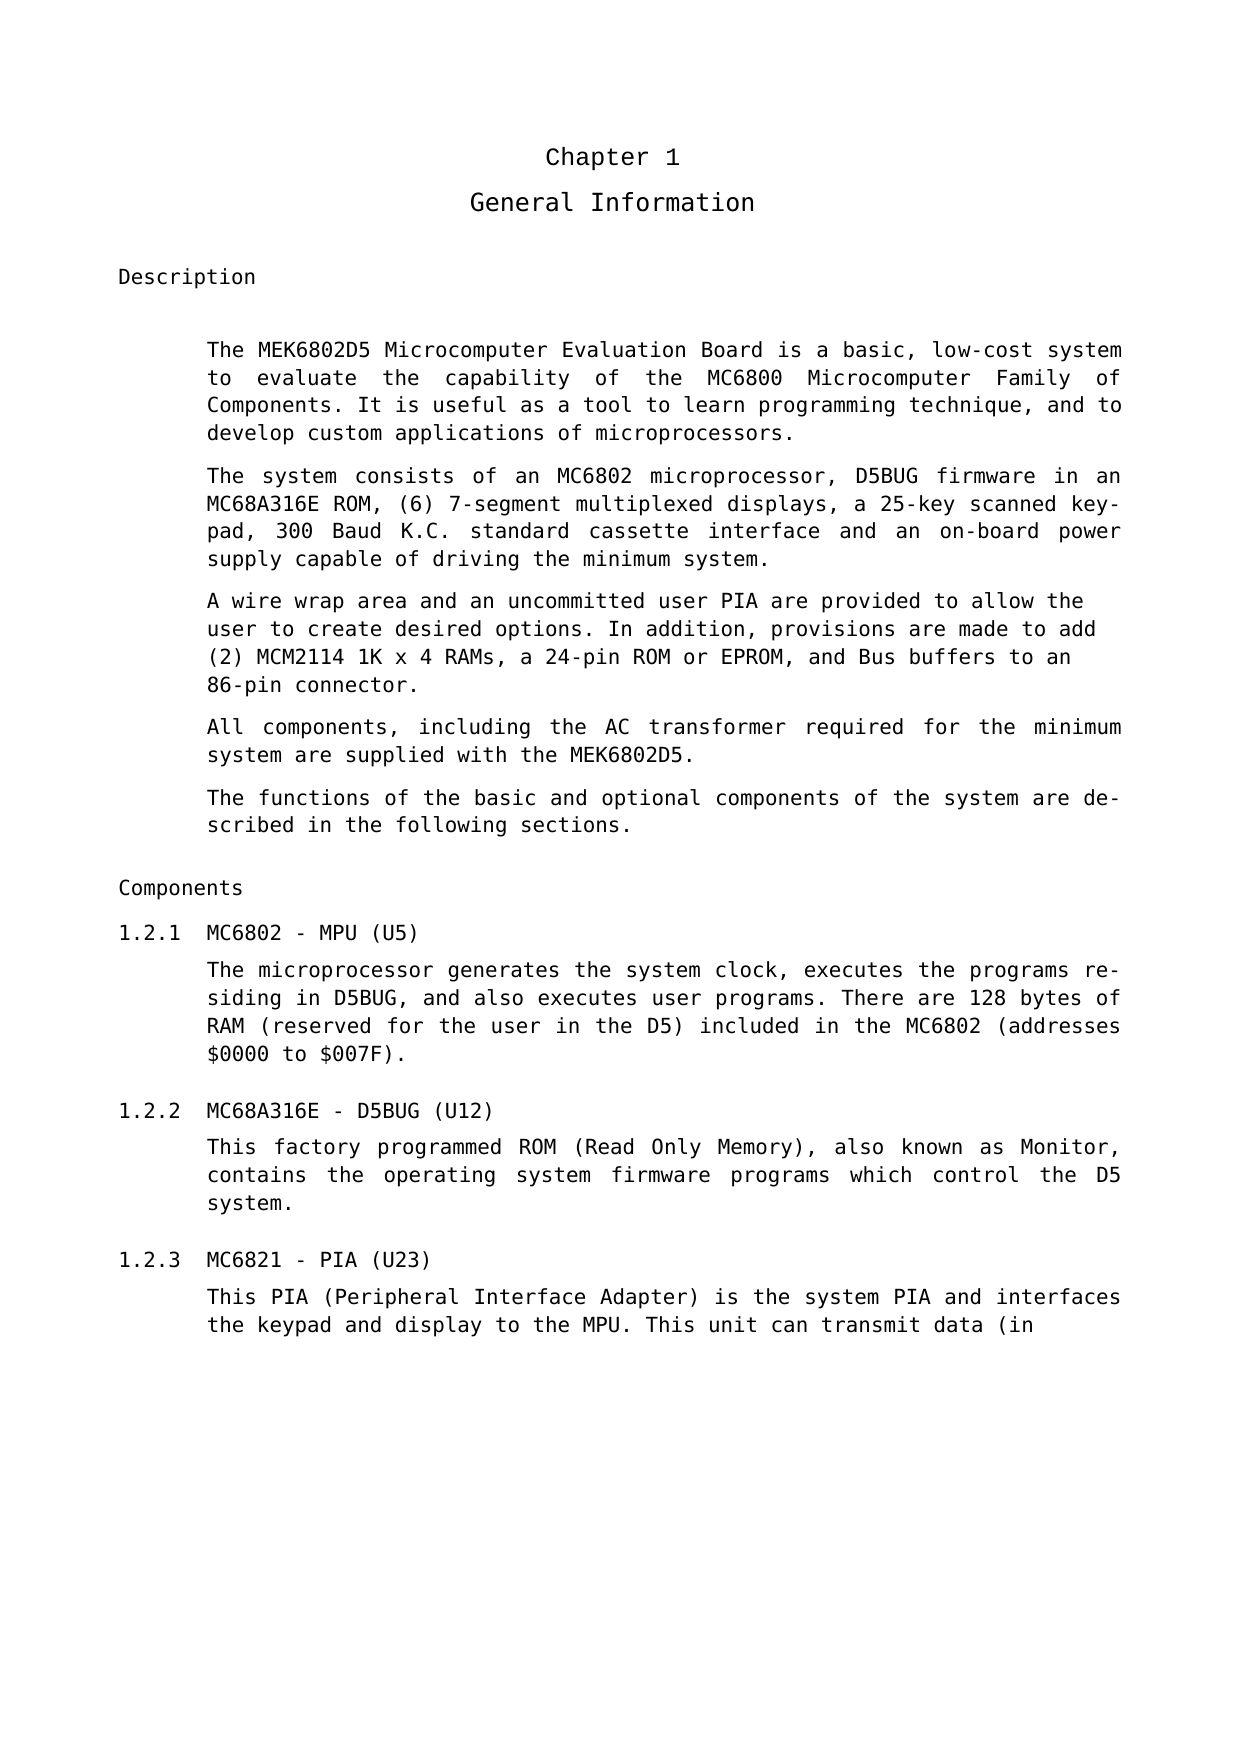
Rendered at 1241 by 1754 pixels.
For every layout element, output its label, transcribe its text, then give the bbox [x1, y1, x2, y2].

subtitle MC6802 - MPU (U5) [118, 921, 1122, 946]
text This factory programmed ROM (Read Only Memory), also known as Monitor, contains the operating system firmware programs which control the D5 system. [207, 1135, 1122, 1215]
subtitle MC68A316E - D5BUG (U12) [118, 1099, 1122, 1123]
text All components, including the AC transformer required for the minimum system are supplied with the MEK6802D5. [207, 715, 1122, 767]
text A wire wrap area and an uncommitted user PIA are provided to allow the user to create desired options. In addition, provisions are made to add (2) MCM2114 1K x 4 RAMs, a 24-pin ROM or EPROM, and Bus buffers to an 86-pin connector. [207, 589, 1122, 697]
text The microprocessor generates the system clock, executes the programs re- siding in D5BUG, and also executes user programs. There are 128 bytes of RAM (reserved for the user in the D5) included in the MC6802 (addresses $0000 to $007F). [207, 958, 1122, 1066]
subtitle Description [0, 265, 1122, 289]
subtitle General Information [118, 143, 1122, 218]
subtitle Components [0, 876, 1122, 901]
text The MEK6802D5 Microcomputer Evaluation Board is a basic, low-cost system to evaluate the capability of the MC6800 Microcomputer Family of Components. It is useful as a tool to learn programming technique, and to develop custom applications of microprocessors. [207, 338, 1122, 446]
text This PIA (Peripheral Interface Adapter) is the system PIA and interfaces the keypad and display to the MPU. This unit can transmit data (in [207, 1285, 1122, 1337]
subtitle MC6821 - PIA (U23) [118, 1248, 1122, 1272]
text The system consists of an MC6802 microprocessor, D5BUG firmware in an MC68A316E ROM, (6) 7-segment multiplexed displays, a 25-key scanned key- pad, 300 Baud K.C. standard cassette interface and an on-board power supply capable of driving the minimum system. [207, 464, 1122, 571]
text The functions of the basic and optional components of the system are de- scribed in the following sections. [207, 786, 1122, 838]
